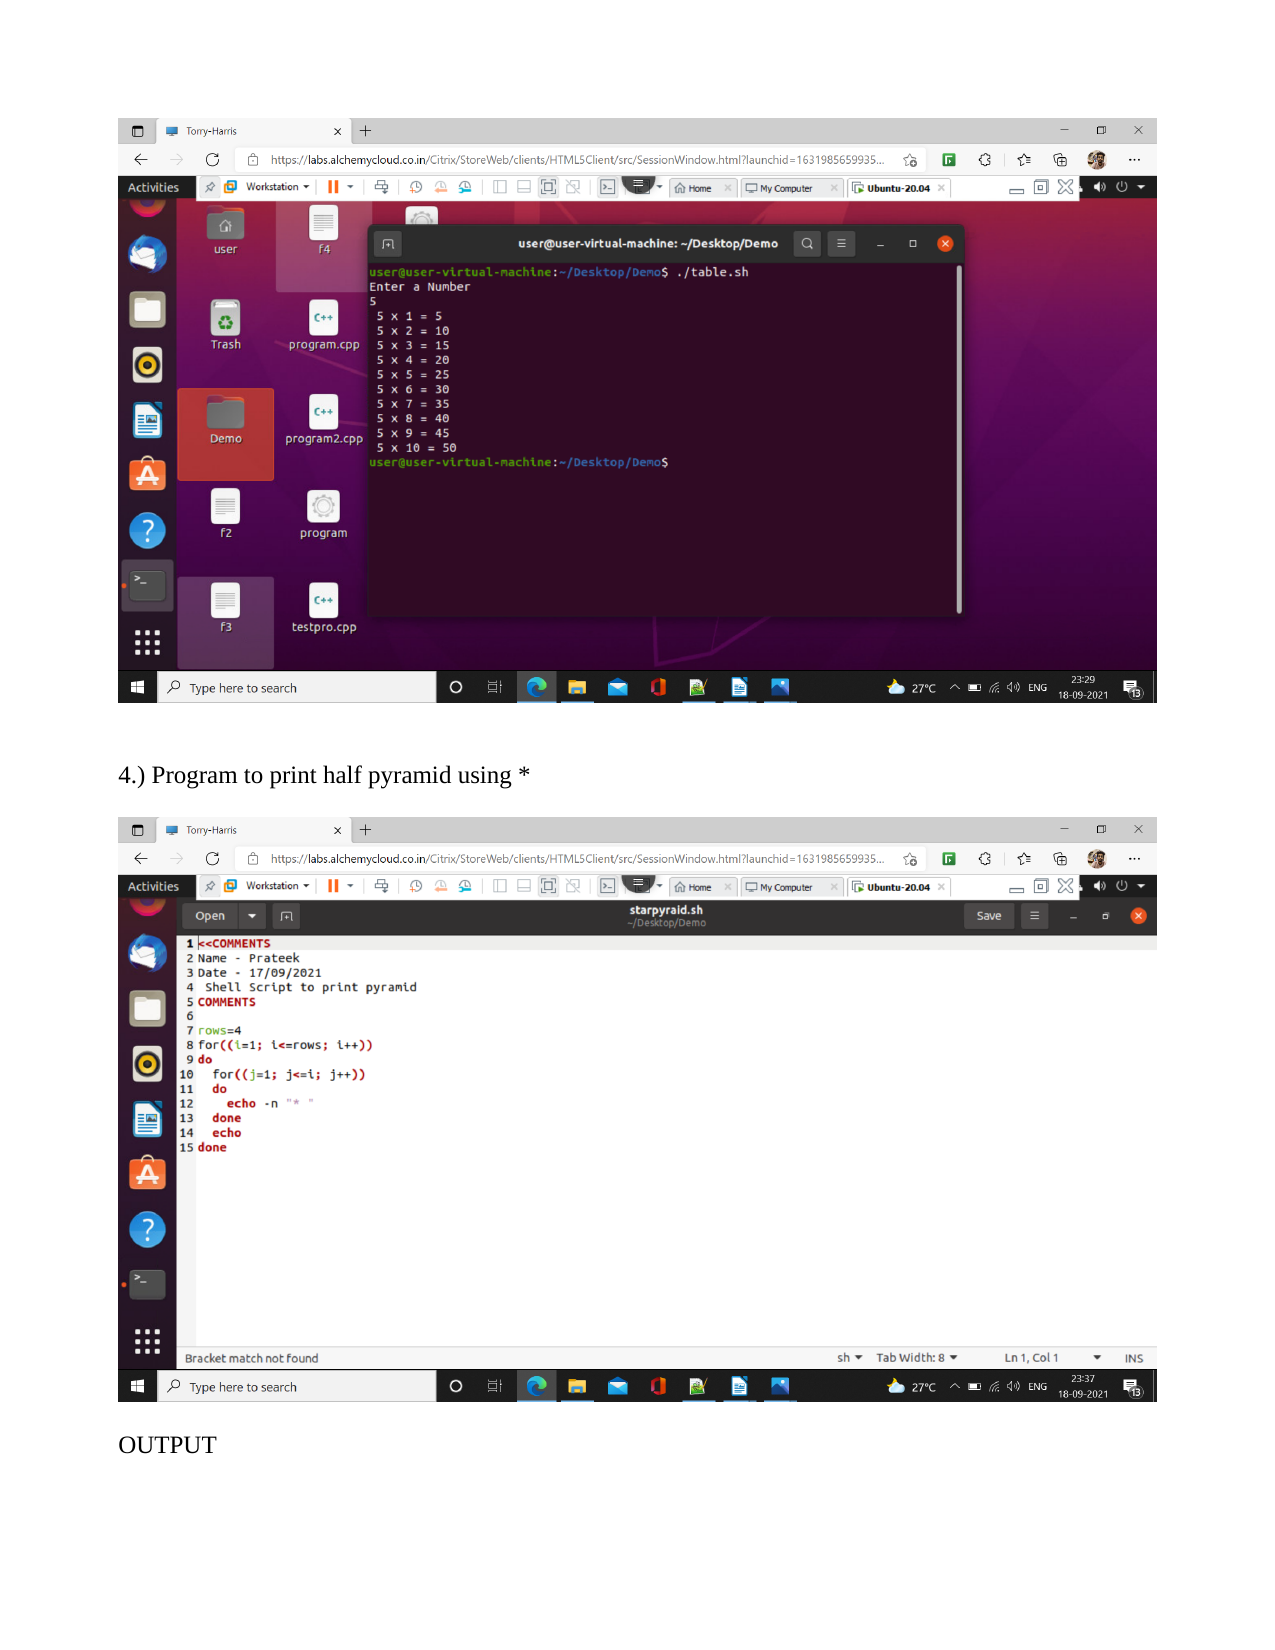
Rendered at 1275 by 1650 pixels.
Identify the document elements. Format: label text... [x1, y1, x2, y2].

text OUTPUT [118, 1430, 1157, 1459]
picture [118, 817, 1157, 1402]
picture [118, 118, 1157, 703]
text 4.) Program to print half pyramid using * [118, 760, 1157, 789]
